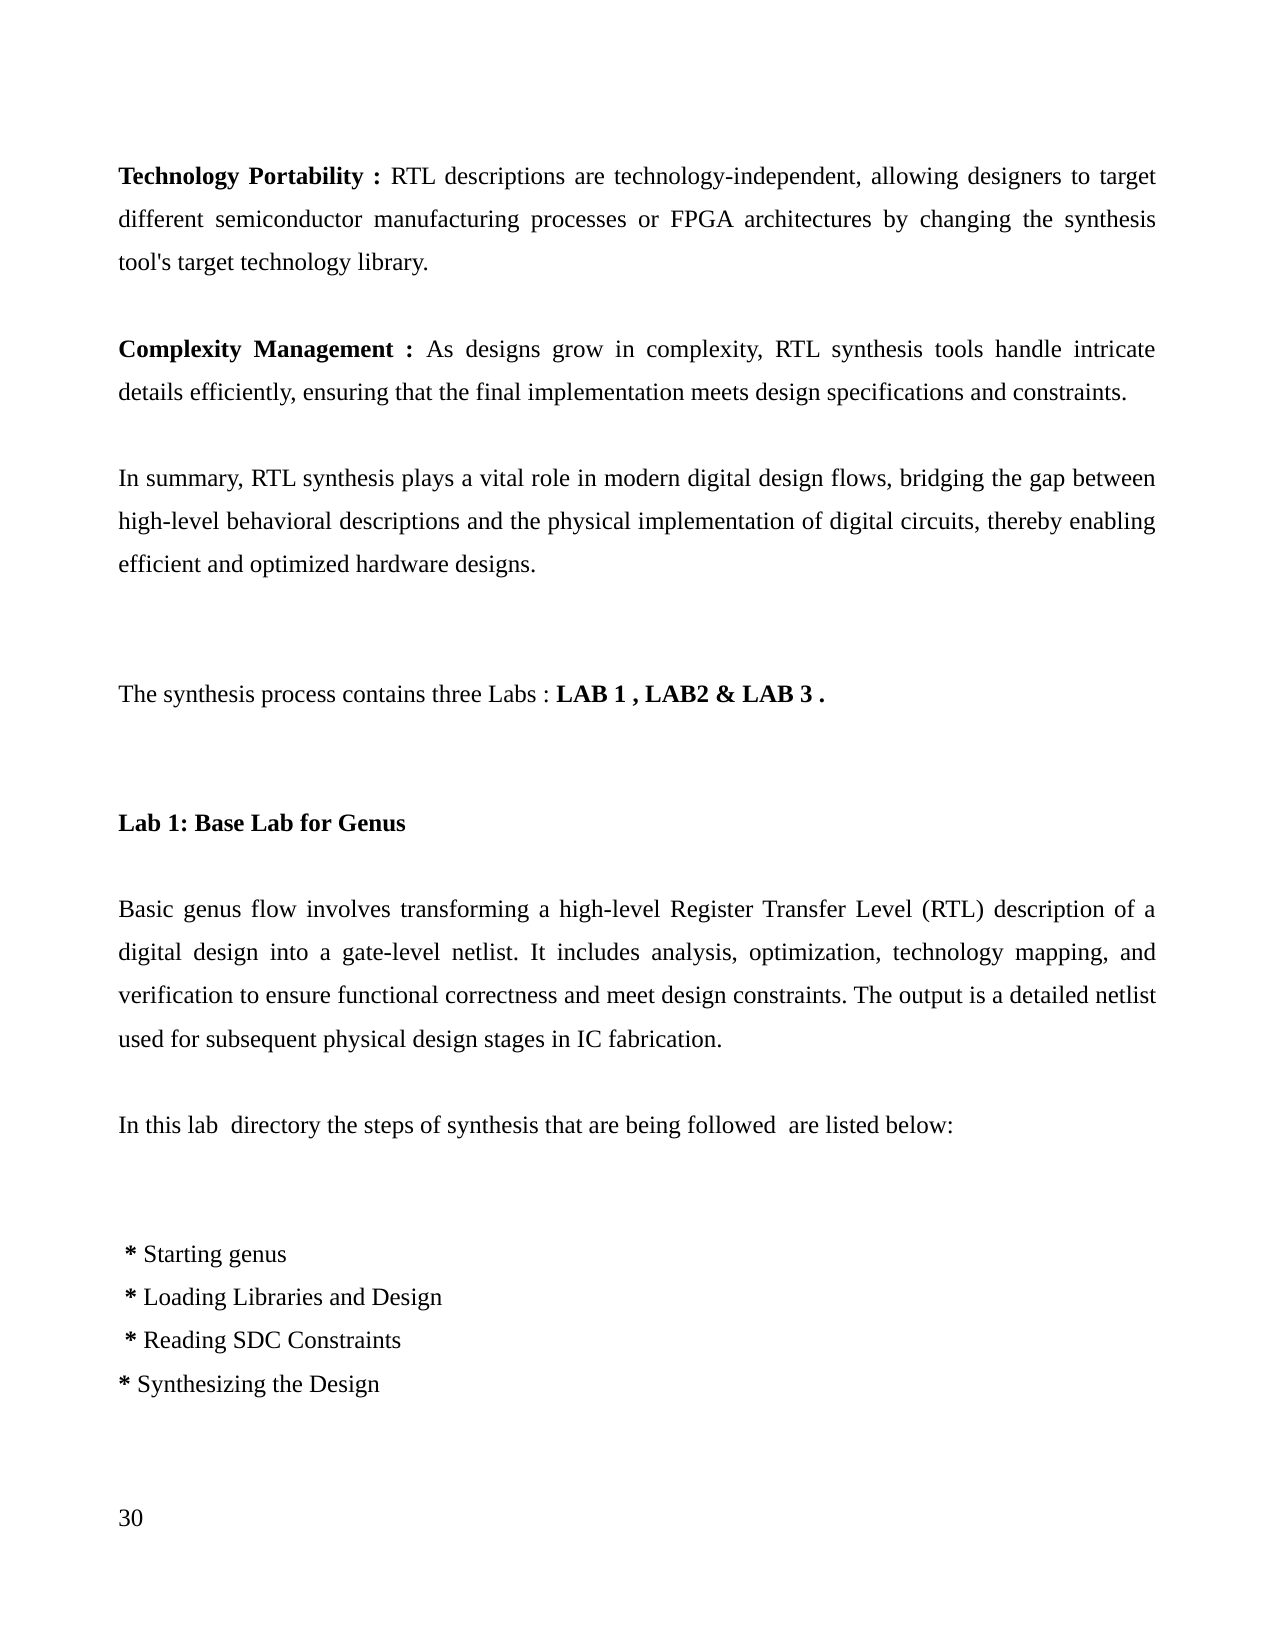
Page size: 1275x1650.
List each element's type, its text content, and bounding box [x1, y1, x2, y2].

text * Synthesizing the Design [118, 1369, 1157, 1397]
text In this lab directory the steps of synthesis that are being followed are listed below: [118, 1110, 1157, 1139]
text * Loading Libraries and Design [118, 1282, 1157, 1311]
text Technology Portability : RTL descriptions are technology-independent, allowing designers to target different semiconductor manufacturing processes or FPGA architectures by changing the synthesis tool's target technology library. [118, 161, 1157, 276]
text Complexity Management : As designs grow in complexity, RTL synthesis tools handle intricate details efficiently, ensuring that the final implementation meets design specifications and constraints. [118, 334, 1157, 406]
text * Reading SDC Constraints [118, 1326, 1157, 1354]
text Lab 1: Base Lab for Genus [118, 808, 1157, 837]
text The synthesis process contains three Labs : LAB 1 , LAB2 & LAB 3 . [118, 679, 1157, 707]
text * Starting genus [118, 1239, 1157, 1268]
text In summary, RTL synthesis plays a vital role in modern digital design flows, bridging the gap between high-level behavioral descriptions and the physical implementation of digital circuits, thereby enabling efficient and optimized hardware designs. [118, 463, 1157, 578]
text Basic genus flow involves transforming a high-level Register Transfer Level (RTL) description of a digital design into a gate-level netlist. It includes analysis, optimization, technology mapping, and verification to ensure functional correctness and meet design constraints. The output is a detailed netlist used for subsequent physical design stages in IC fabrication. [118, 894, 1157, 1052]
